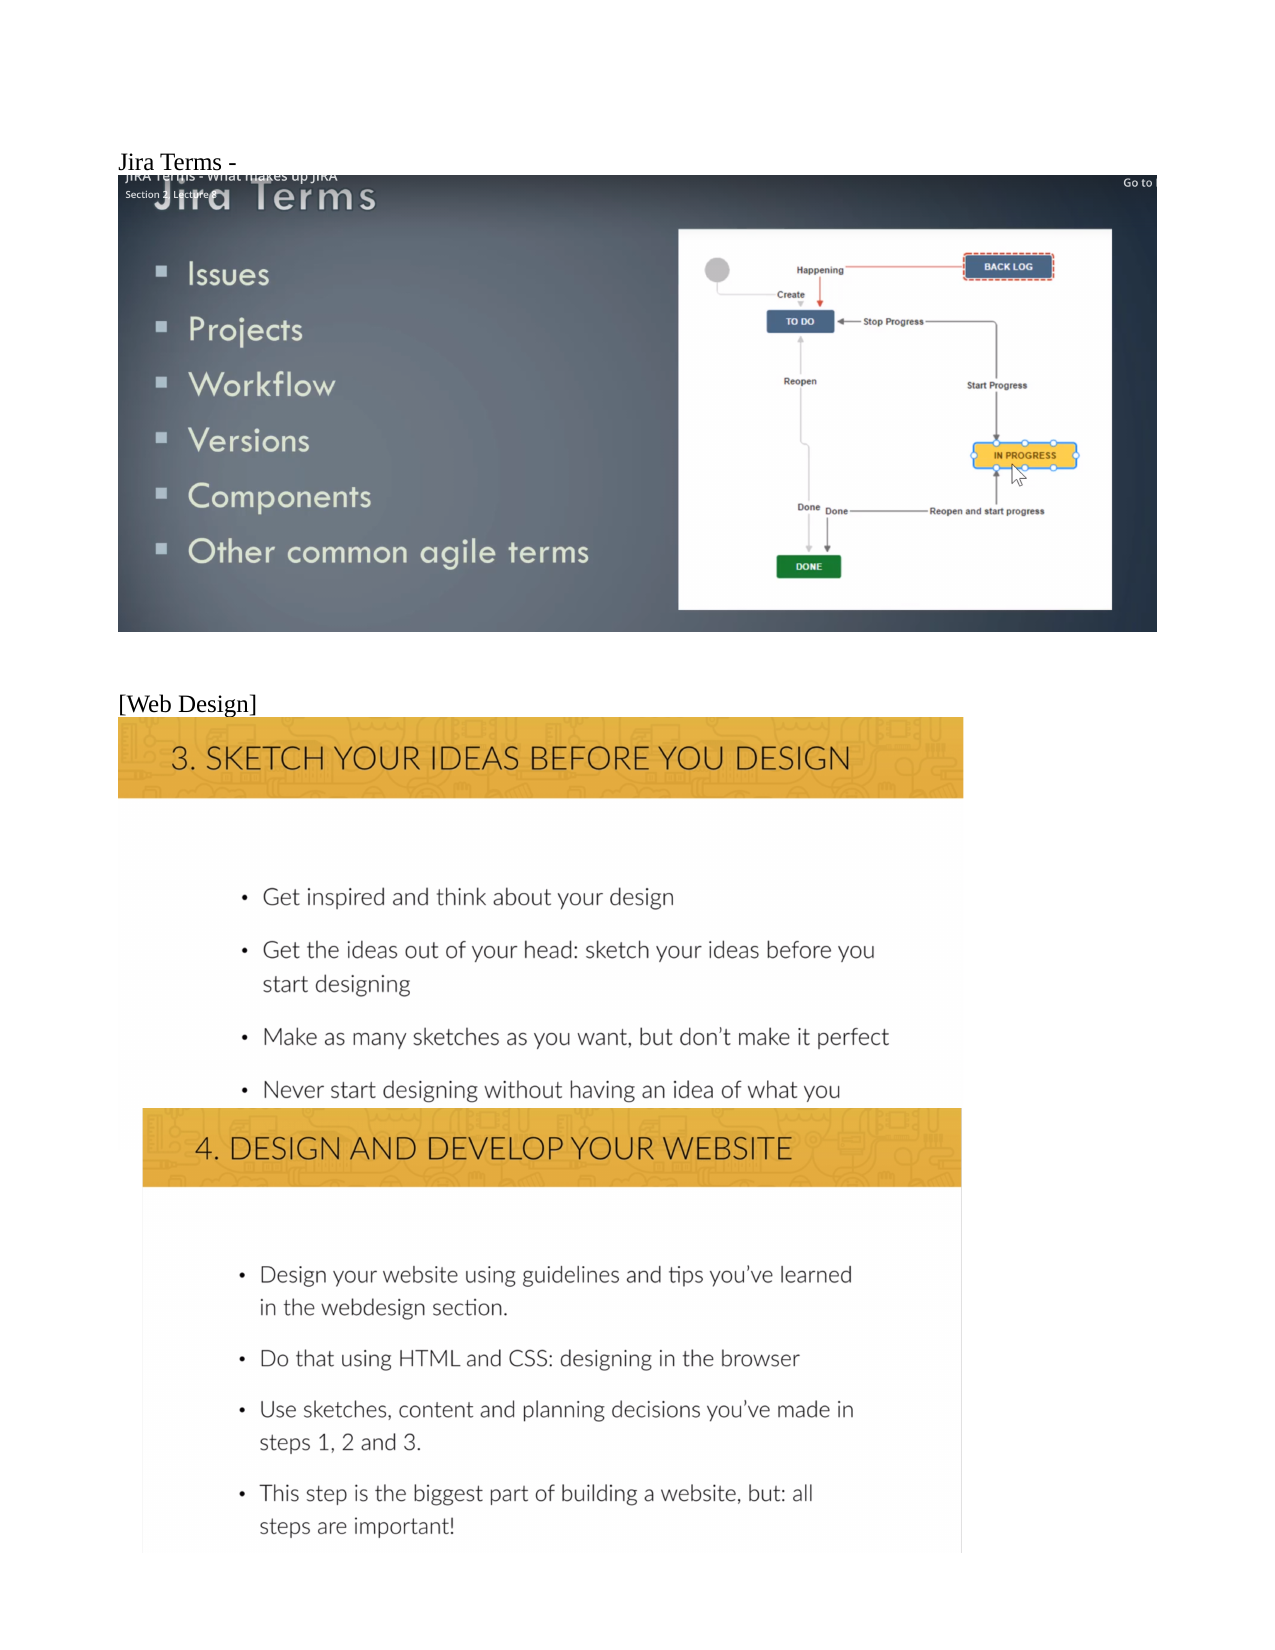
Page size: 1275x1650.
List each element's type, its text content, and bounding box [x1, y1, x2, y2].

text [Web Design] [118, 689, 1157, 718]
picture [118, 717, 964, 1553]
picture [118, 175, 1157, 632]
text Jira Terms - [118, 147, 1157, 175]
